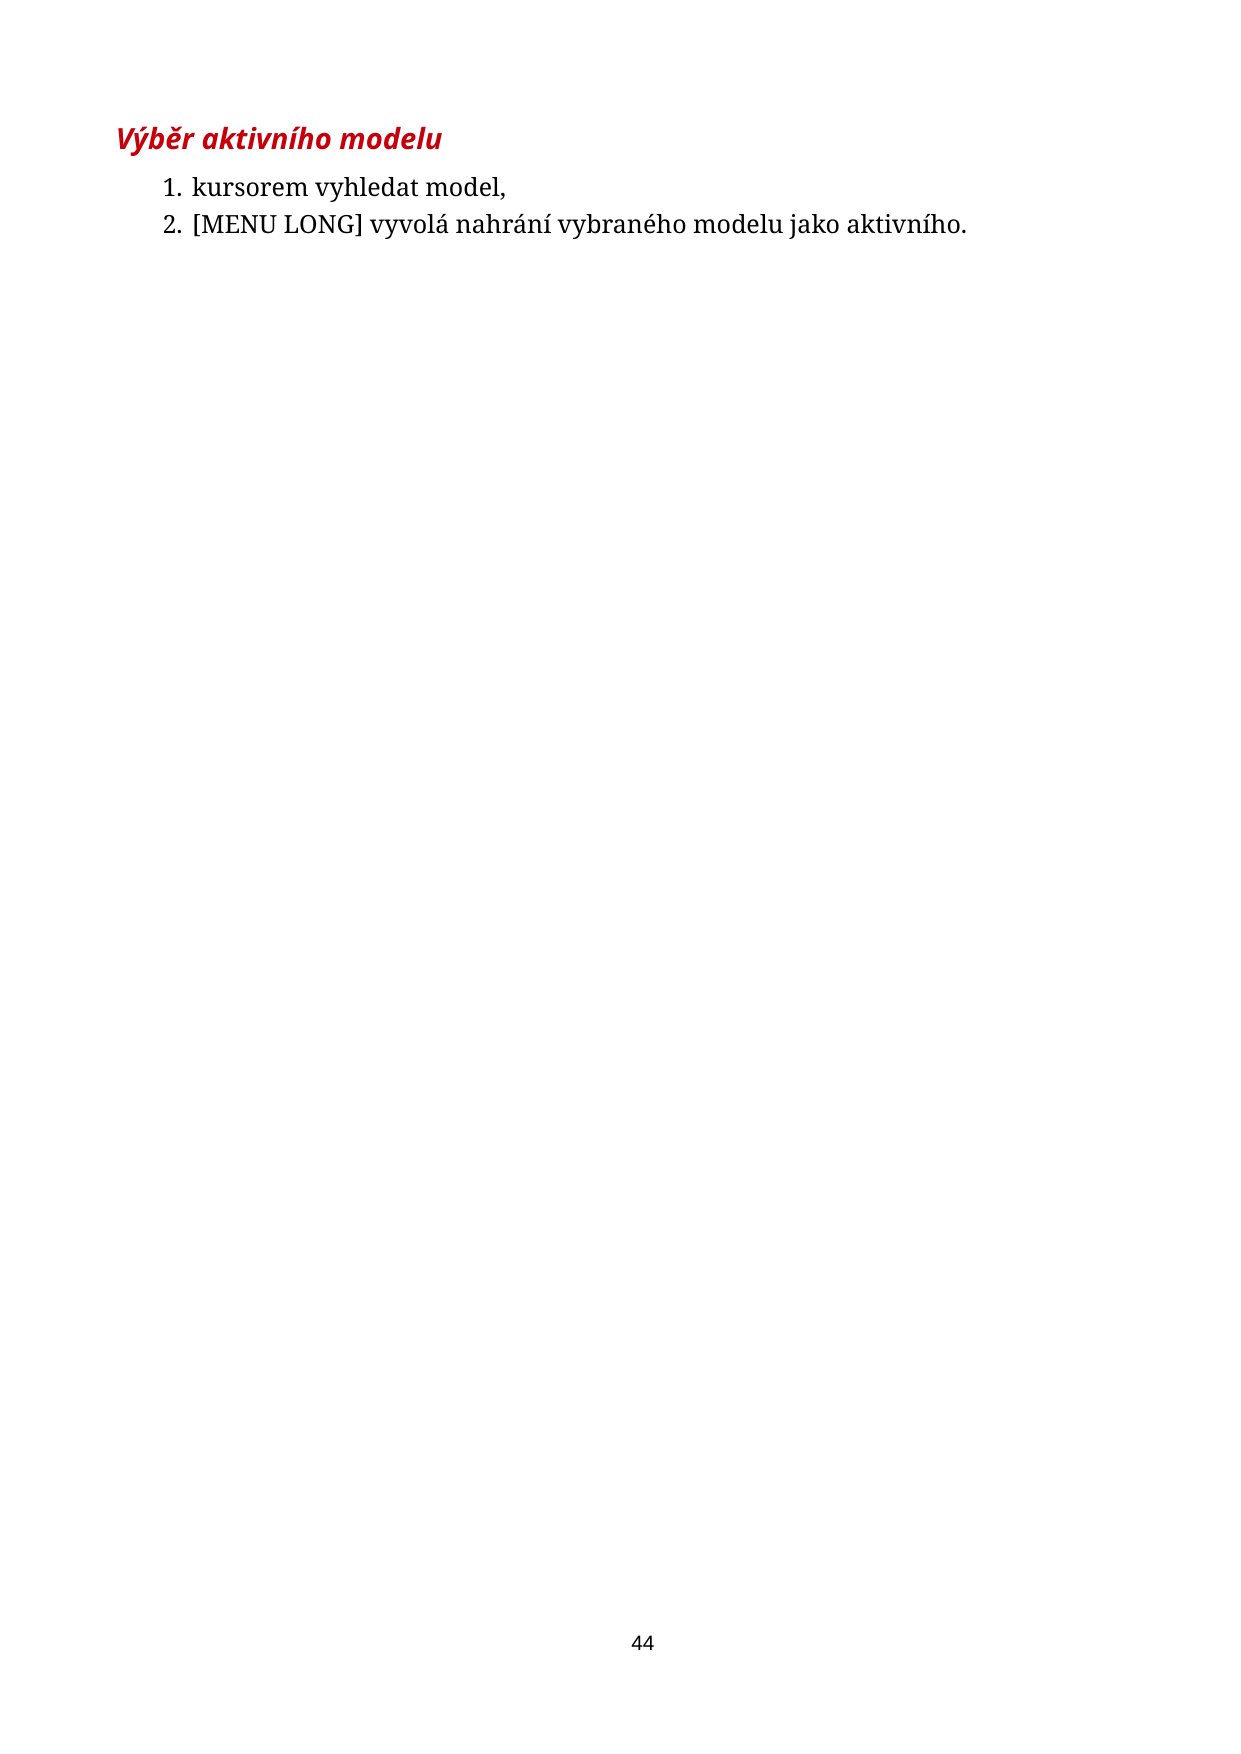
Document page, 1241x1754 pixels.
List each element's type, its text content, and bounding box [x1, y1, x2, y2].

subtitle Výběr aktivního modelu [116, 118, 1122, 158]
list [MENU LONG] vyvolá nahrání vybraného modelu jako aktivního. [162, 207, 1122, 241]
list kursorem vyhledat model, [162, 169, 1122, 204]
